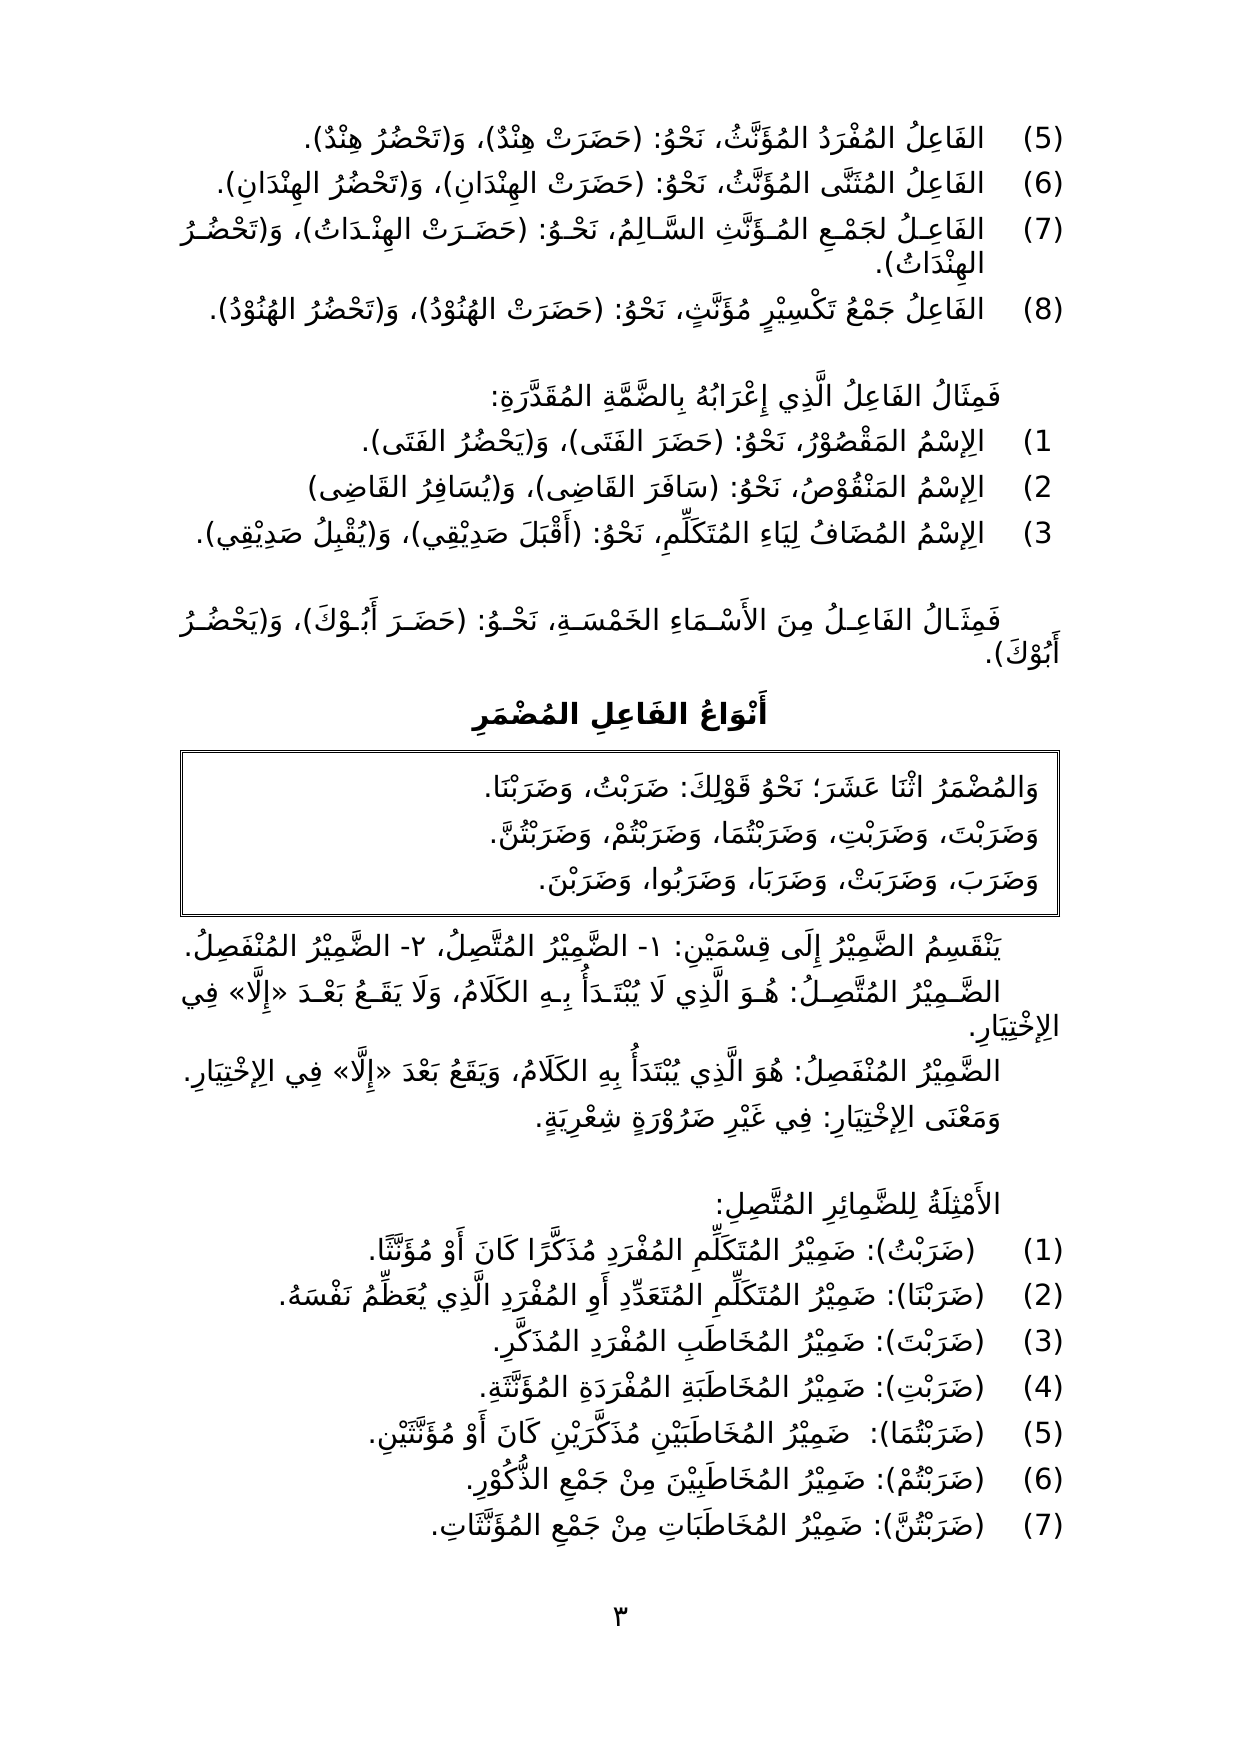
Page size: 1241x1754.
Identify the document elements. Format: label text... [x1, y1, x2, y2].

text وَضَرَبَ، وَضَرَبَتْ، وَضَرَبَا، وَضَرَبُوا، وَضَرَبْنَ. [183, 842, 1057, 914]
list الفَاعِلُ لجَمْعِ المُؤَنَّثِ السَّالِمُ، نَحْوُ: (حَضَرَتْ الهِنْدَاتُ)، وَ(تَحْضُرُ الهِنْدَاتُ). [180, 213, 1023, 281]
list (ضَرَبْتُمْ): ضَمِيْرُ المُخَاطَبِيْنَ مِنْ جَمْعِ الذُّكُوْرِ. [180, 1462, 1023, 1496]
list الِإسْمُ المَقْصُوْرُ، نَحْوُ: (حَضَرَ الفَتَى)، وَ(يَحْضُرُ الفَتَى). [180, 425, 1023, 459]
text فَمِثَالُ الفَاعِلُ الَّذِي إِعْرَابُهُ بِالضَّمَّةِ المُقَدَّرَةِ: [180, 379, 1060, 413]
text الضَّمِيْرُ المُنْفَصِلُ: هُوَ الَّذِي يُبْتَدَأُ بِهِ الكَلَامُ، وَيَقَعُ بَعْدَ «إِلَّا» فِي الِإخْتِيَارِ. [180, 1055, 1060, 1089]
text فَمِثَالُ الفَاعِلُ مِنَ الأَسْمَاءِ الخَمْسَةِ، نَحْوُ: (حَضَرَ أَبُوْكَ)، وَ(يَحْضُرُ أَبُوْكَ). [180, 603, 1060, 671]
list الفَاعِلُ المُثَنَّى المُؤَنَّثُ، نَحْوُ: (حَضَرَتْ الهِنْدَانِ)، وَ(تَحْضُرُ الهِنْدَانِ). [180, 167, 1023, 201]
text وَالمُضْمَرُ اثْنَا عَشَرَ؛ نَحْوُ قَوْلِكَ: ضَرَبْتُ، وَضَرَبْنَا. [183, 753, 1057, 796]
text الضَّمِيْرُ المُتَّصِلُ: هُوَ الَّذِي لَا يُبْتَدَأُ بِهِ الكَلَامُ، وَلَا يَقَعُ بَعْدَ «إِلَّا» فِي الِإخْتِيَارِ. [180, 975, 1060, 1043]
subtitle أَنْوَاعُ الفَاعِلِ المُضْمَرِ [180, 698, 1060, 732]
text الأَمْثِلَةُ لِلضَّمِائِرِ المُتَّصِلِ: [180, 1187, 1060, 1221]
list الفَاعِلُ جَمْعُ تَكْسِيْرٍ مُؤَنَّثٍ، نَحْوُ: (حَضَرَتْ الهُنُوْدُ)، وَ(تَحْضُرُ الهُنُوْدُ). [180, 292, 1023, 326]
text وَضَرَبْتَ، وَضَرَبْتِ، وَضَرَبْتُمَا، وَضَرَبْتُمْ، وَضَرَبْتُنَّ. [183, 796, 1057, 842]
list الفَاعِلُ المُفْرَدُ المُؤَنَّثُ، نَحْوُ: (حَضَرَتْ هِنْدٌ)، وَ(تَحْضُرُ هِنْدٌ). [180, 121, 1023, 155]
text يَنْقَسِمُ الضَّمِيْرُ إِلَى قِسْمَيْنِ: ١- الضَّمِيْرُ المُتَّصِلُ، ٢- الضَّمِيْرُ المُنْفَصِلُ. [180, 929, 1060, 963]
list الِإسْمُ المَنْقُوْصُ، نَحْوُ: (سَافَرَ القَاضِى)، وَ(يُسَافِرُ القَاضِى) [180, 471, 1023, 504]
list (ضَرَبْتُمَا): ضَمِيْرُ المُخَاطَبَيْنِ مُذَكَّرَيْنِ كَانَ أَوْ مُؤَنَّثَيْنِ. [180, 1416, 1023, 1450]
list (ضَرَبْتَ): ضَمِيْرُ المُخَاطَبِ المُفْرَدِ المُذَكَّرِ. [180, 1324, 1023, 1358]
list الِإسْمُ المُضَافُ لِيَاءِ المُتَكَلِّمِ، نَحْوُ: (أَقْبَلَ صَدِيْقِي)، وَ(يُقْبِلُ صَدِيْقِي). [180, 516, 1023, 550]
list (ضَرَبْتُنَّ): ضَمِيْرُ المُخَاطَبَاتِ مِنْ جَمْعِ المُؤَنَّثَاتِ. [180, 1508, 1023, 1542]
list (ضَرَبْتُ): ضَمِيْرُ المُتَكَلِّمِ المُفْرَدِ مُذَكَّرًا كَانَ أَوْ مُؤَنَّثًا. [180, 1233, 1023, 1267]
list (ضَرَبْتِ): ضَمِيْرُ المُخَاطَبَةِ المُفْرَدَةِ المُؤَنَّثَةِ. [180, 1370, 1023, 1404]
list (ضَرَبْنَا): ضَمِيْرُ المُتَكَلِّمِ المُتَعَدِّدِ أَوِ المُفْرَدِ الَّذِي يُعَظِّمُ نَفْسَهُ. [180, 1279, 1023, 1313]
text وَمَعْنَى الِإخْتِيَارِ: فِي غَيْرِ ضَرُوْرَةٍ شِعْرِيَةٍ. [180, 1101, 1060, 1134]
